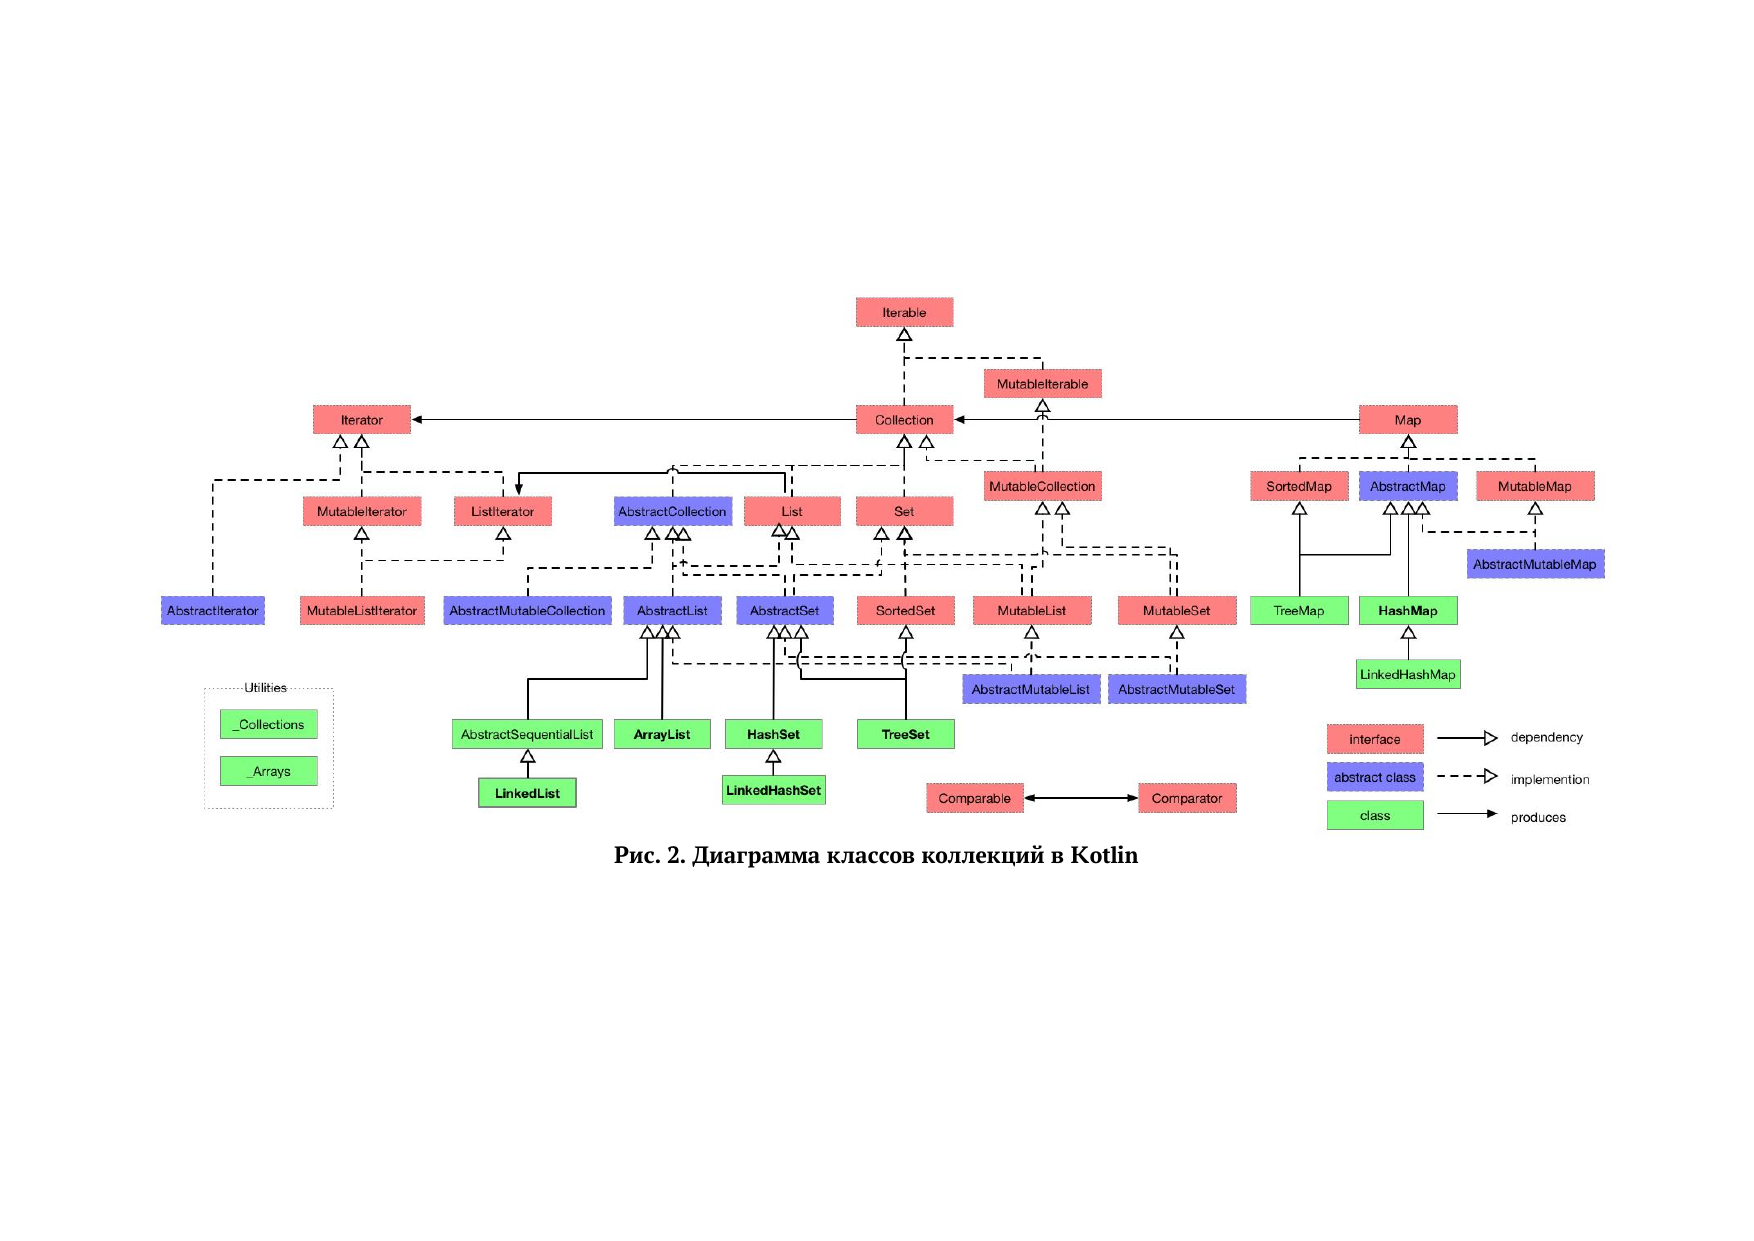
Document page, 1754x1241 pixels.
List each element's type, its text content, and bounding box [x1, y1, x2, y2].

picture [137, 275, 1615, 841]
text Рис. 2. Диаграмма классов коллекций в Kotlin [137, 841, 1615, 869]
